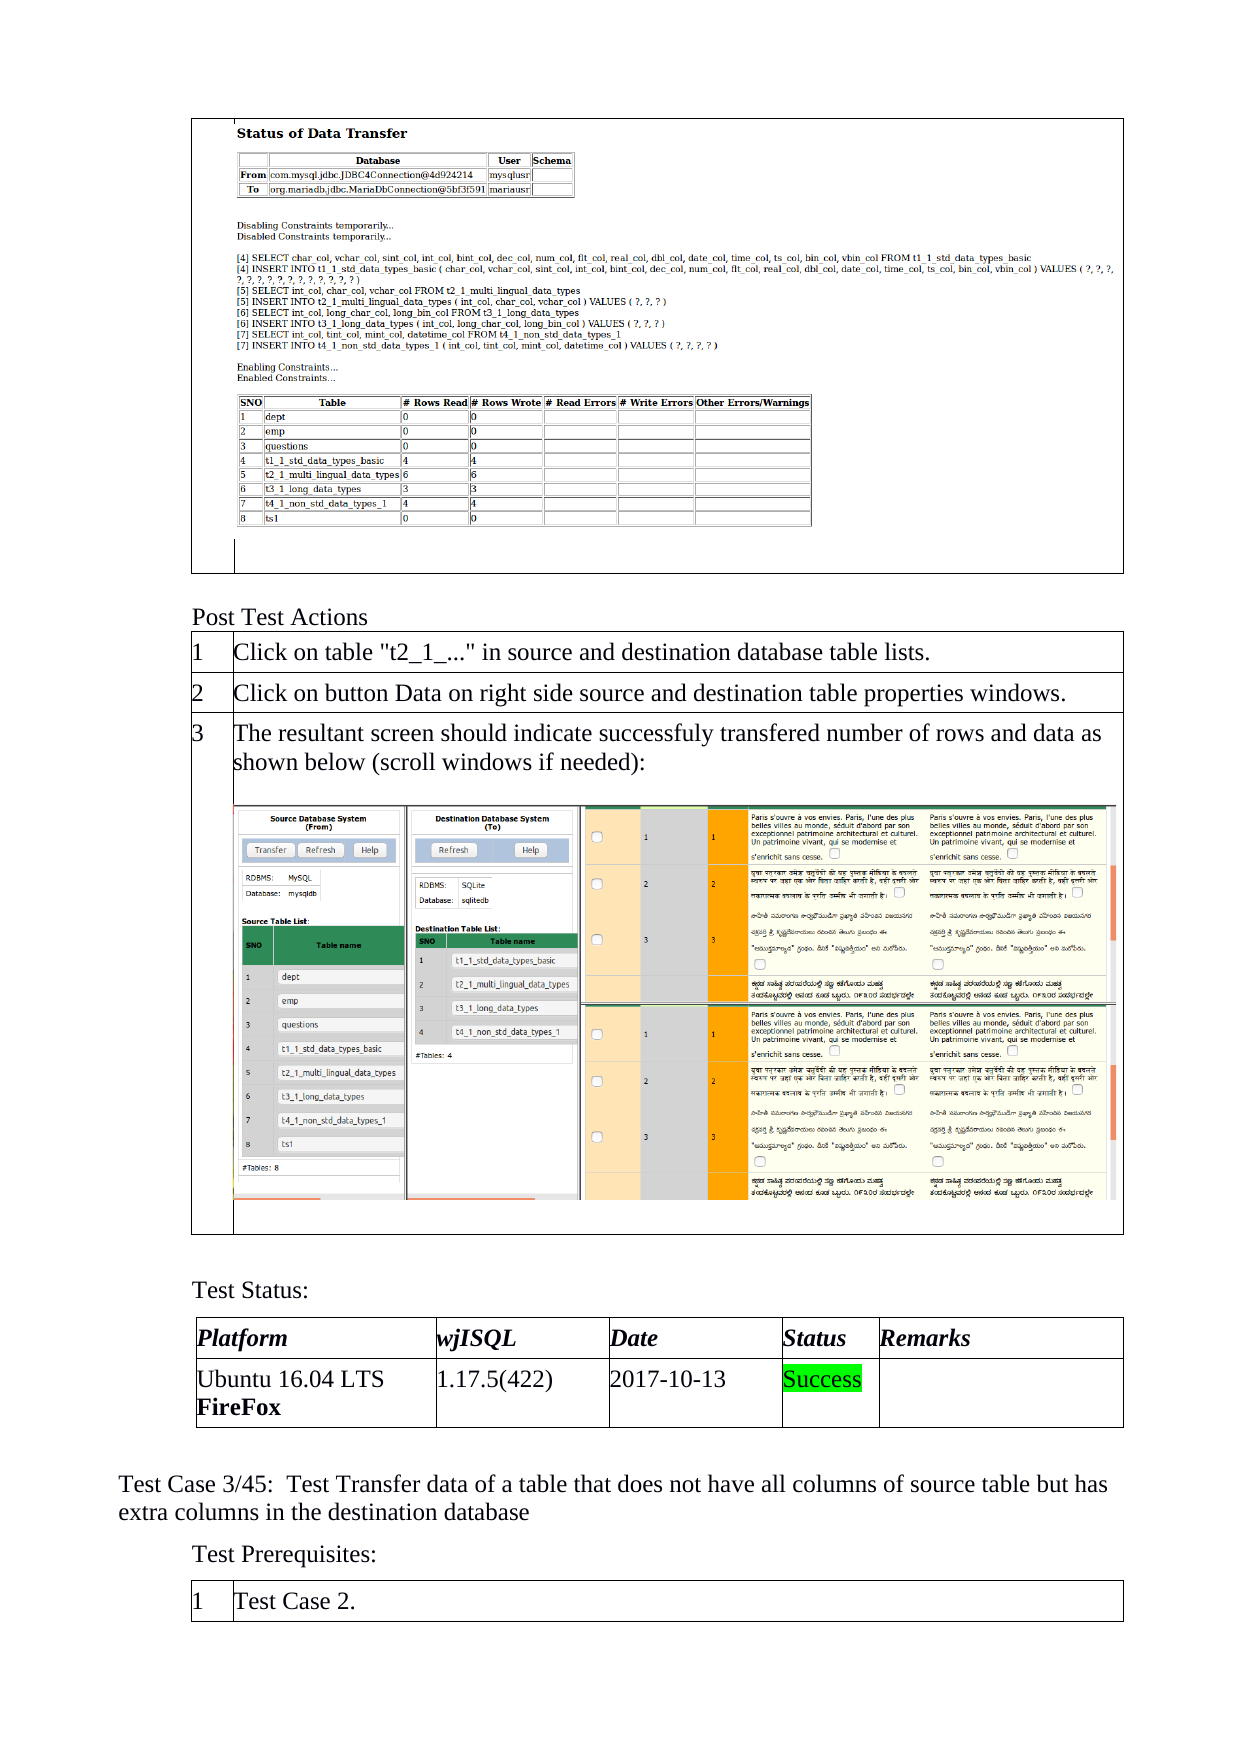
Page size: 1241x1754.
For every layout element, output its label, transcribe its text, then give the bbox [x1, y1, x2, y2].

table_cell 2017-10-13 [610, 1359, 782, 1427]
picture [232, 804, 1117, 1200]
picture [233, 124, 1118, 539]
table_header Click on table "t2_1_..." in source and destination database table lists. [234, 632, 1123, 672]
table_header [192, 119, 234, 573]
table_cell The resultant screen should indicate successfuly transfered number of rows and data as shown below (scroll windows if needed): [234, 713, 1123, 1234]
table_cell 1.17.5(422) [437, 1359, 609, 1427]
table_cell Ubuntu 16.04 LTS FireFox [197, 1359, 436, 1427]
table_header Test Case 2. [234, 1581, 1123, 1621]
table_header 1 [192, 632, 233, 672]
table_header [235, 119, 1123, 573]
table_cell Success [783, 1359, 879, 1427]
table_header Date [610, 1318, 782, 1357]
table_cell 2 [192, 673, 233, 712]
table_header 1 [192, 1581, 233, 1621]
text Test Case 3/45: Test Transfer data of a table that does not have all columns of source table but has extra columns in the destination database [118, 1469, 1122, 1526]
text Test Status: [118, 1276, 1122, 1304]
text Post Test Actions [118, 602, 1122, 631]
text Test Prerequisites: [118, 1539, 1122, 1567]
table_header Platform [197, 1318, 436, 1357]
table_header Status [783, 1318, 879, 1357]
table_cell Click on button Data on right side source and destination table properties windows. [234, 673, 1123, 712]
table_header Remarks [880, 1318, 1123, 1357]
table_header wjISQL [437, 1318, 609, 1357]
table_cell 3 [192, 713, 233, 1234]
table_cell [880, 1359, 1123, 1427]
